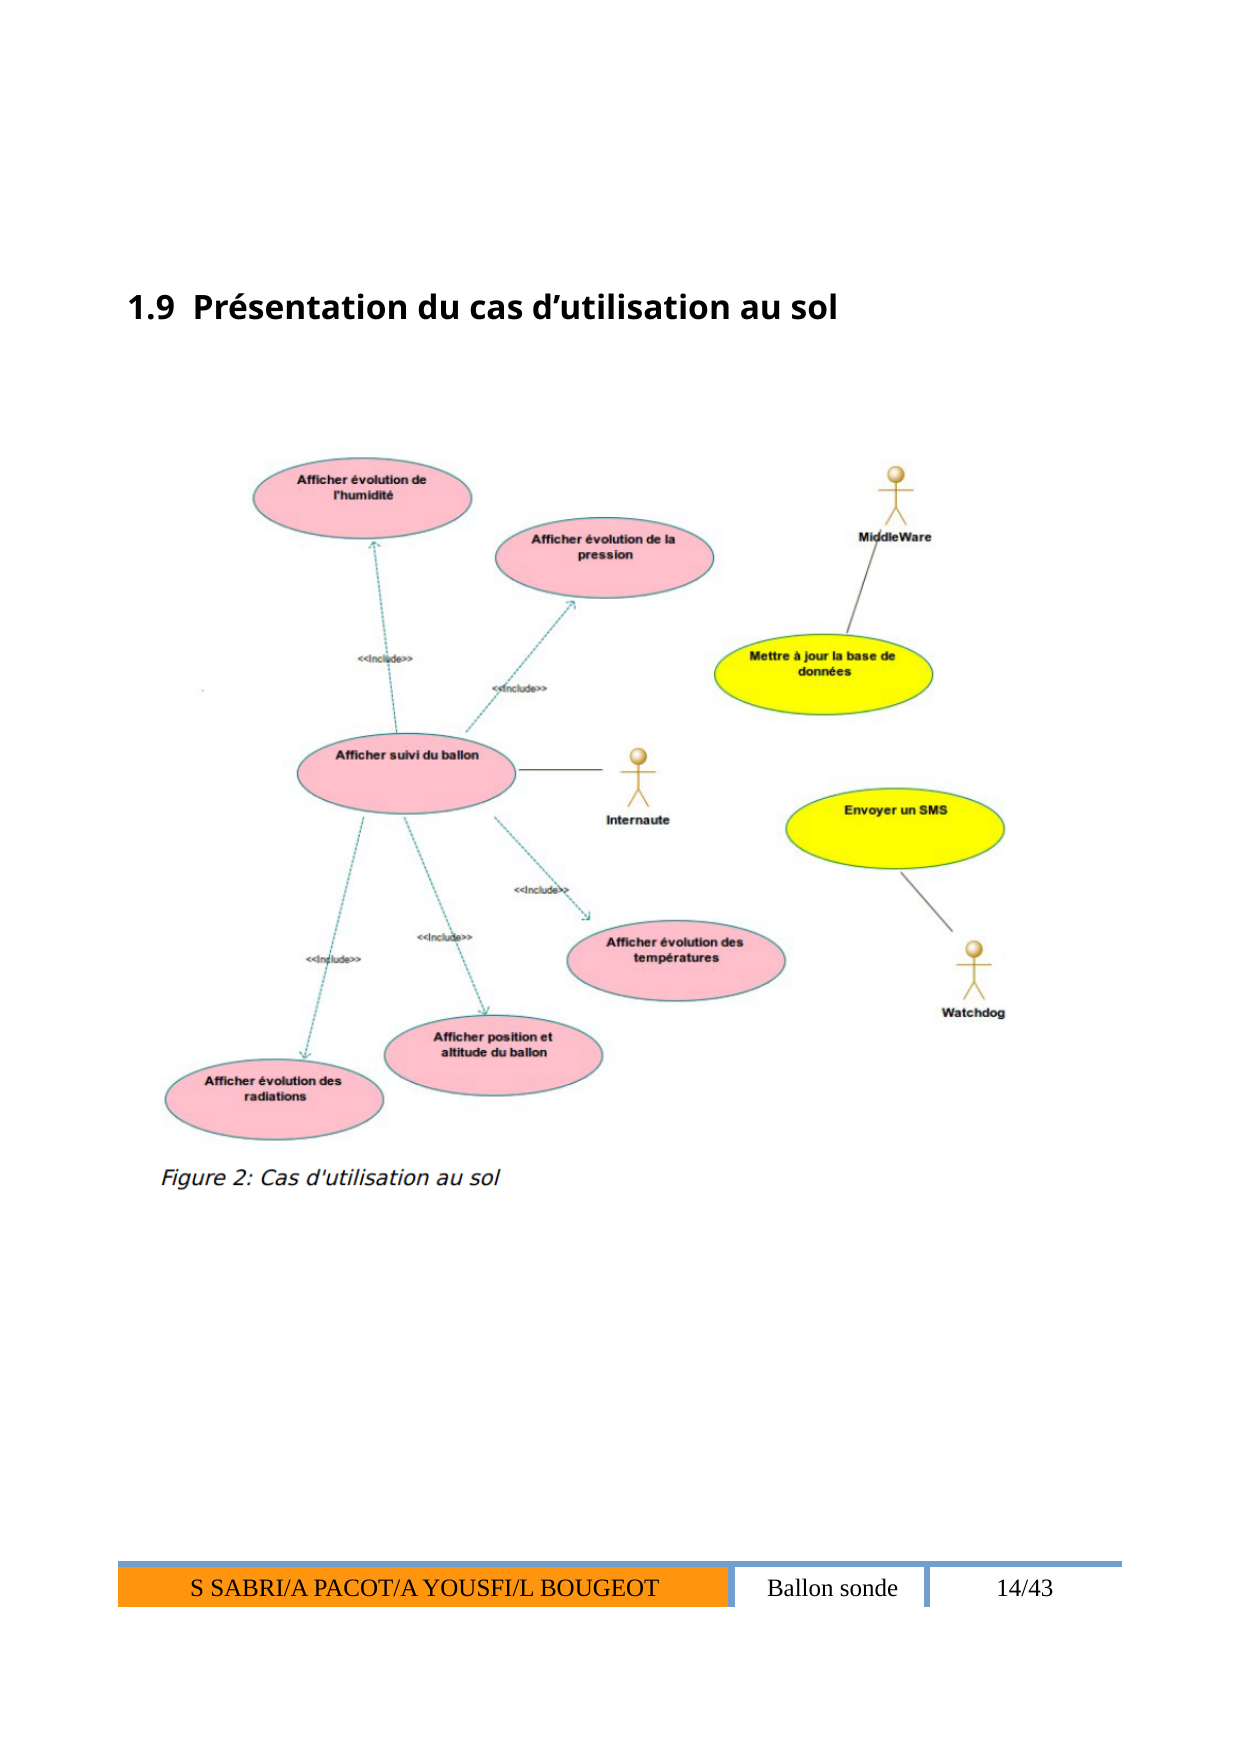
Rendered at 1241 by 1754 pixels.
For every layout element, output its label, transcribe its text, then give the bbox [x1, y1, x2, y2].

picture [60, 400, 1065, 1199]
subtitle Présentation du cas d’utilisation au sol [118, 284, 1122, 329]
